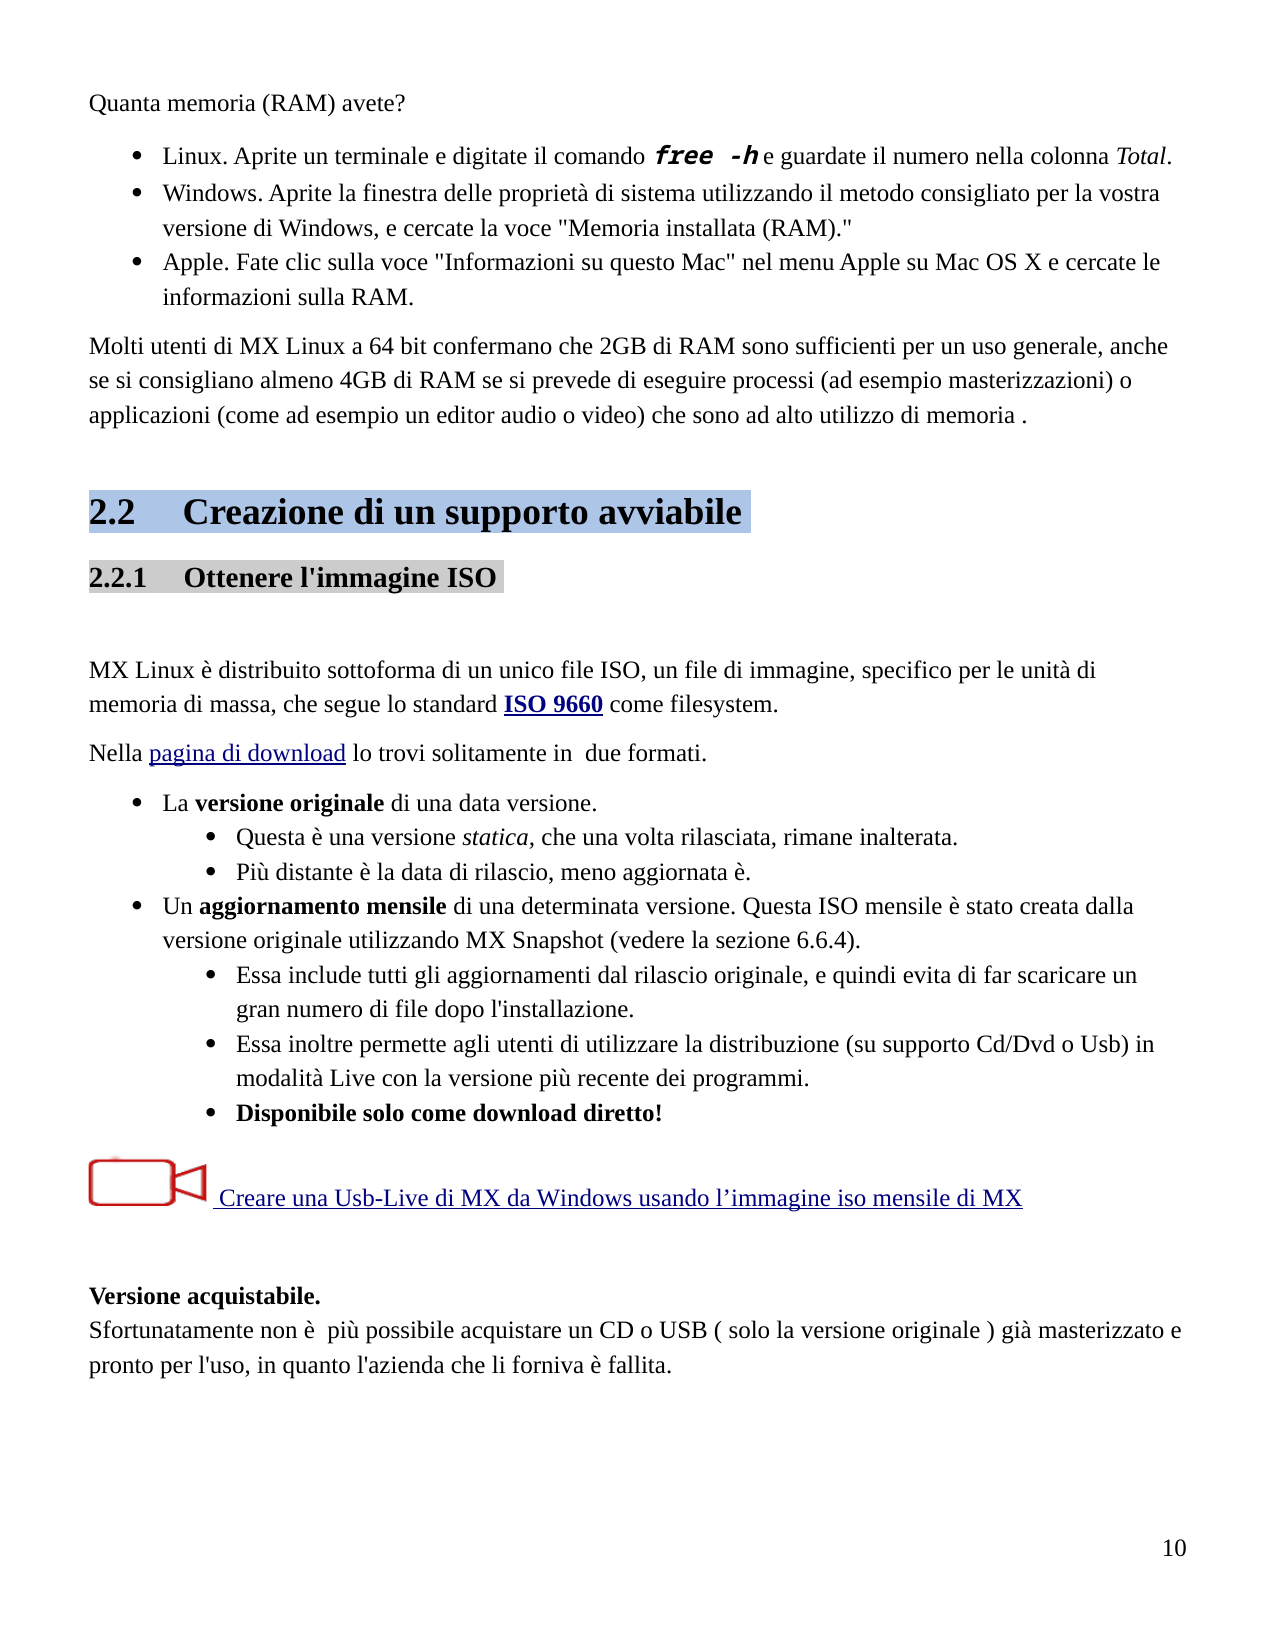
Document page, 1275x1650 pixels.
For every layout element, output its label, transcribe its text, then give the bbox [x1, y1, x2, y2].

list Disponibile solo come download diretto! [206, 1098, 1186, 1127]
list Apple. Fate clic sulla voce "Informazioni su questo Mac" nel menu Apple su Mac OS X e cercate le informazioni sulla RAM. [133, 247, 1186, 311]
text Quanta memoria (RAM) avete? [88, 88, 1186, 117]
subtitle 2.2.1 Ottenere l'immagine ISO [504, 560, 1186, 593]
list Un aggiornamento mensile di una determinata versione. Questa ISO mensile è stato creata dalla versione originale utilizzando MX Snapshot (vedere la sezione 6.6.4). [133, 891, 1186, 954]
text Molti utenti di MX Linux a 64 bit confermano che 2GB di RAM sono sufficienti per un uso generale, anche se si consigliano almeno 4GB di RAM se si prevede di eseguire processi (ad esempio masterizzazioni) o applicazioni (come ad esempio un editor audio o video) che sono ad alto utilizzo di memoria . [88, 331, 1186, 429]
text MX Linux è distribuito sottoforma di un unico file ISO, un file di immagine, specifico per le unità di memoria di massa, che segue lo standard ISO 9660 come filesystem. [88, 655, 1186, 718]
text Versione acquistabile. [88, 1281, 1186, 1309]
list Essa inoltre permette agli utenti di utilizzare la distribuzione (su supporto Cd/Dvd o Usb) in modalità Live con la versione più recente dei programmi. [206, 1029, 1186, 1092]
list Più distante è la data di rilascio, meno aggiornata è. [206, 857, 1186, 885]
list La versione originale di una data versione. [133, 788, 1186, 816]
text Nella pagina di download lo trovi solitamente in due formati. [88, 738, 1186, 767]
subtitle 2.2 Creazione di un supporto avviabile [751, 490, 1186, 533]
list Windows. Aprite la finestra delle proprietà di sistema utilizzando il metodo consigliato per la vostra versione di Windows, e cercate la voce "Memoria installata (RAM)." [133, 178, 1186, 242]
text Creare una Usb-Live di MX da Windows usando l’immagine iso mensile di MX [88, 1147, 1186, 1211]
list Questa è una versione statica, che una volta rilasciata, rimane inalterata. [206, 822, 1186, 851]
list Linux. Aprite un terminale e digitate il comando free -h e guardate il numero nella colonna Total. [133, 138, 1186, 172]
text Sfortunatamente non è più possibile acquistare un CD o USB ( solo la versione originale ) già masterizzato e pronto per l'uso, in quanto l'azienda che li forniva è fallita. [88, 1315, 1186, 1378]
picture [88, 1147, 207, 1206]
list Essa include tutti gli aggiornamenti dal rilascio originale, e quindi evita di far scaricare un gran numero di file dopo l'installazione. [206, 960, 1186, 1023]
